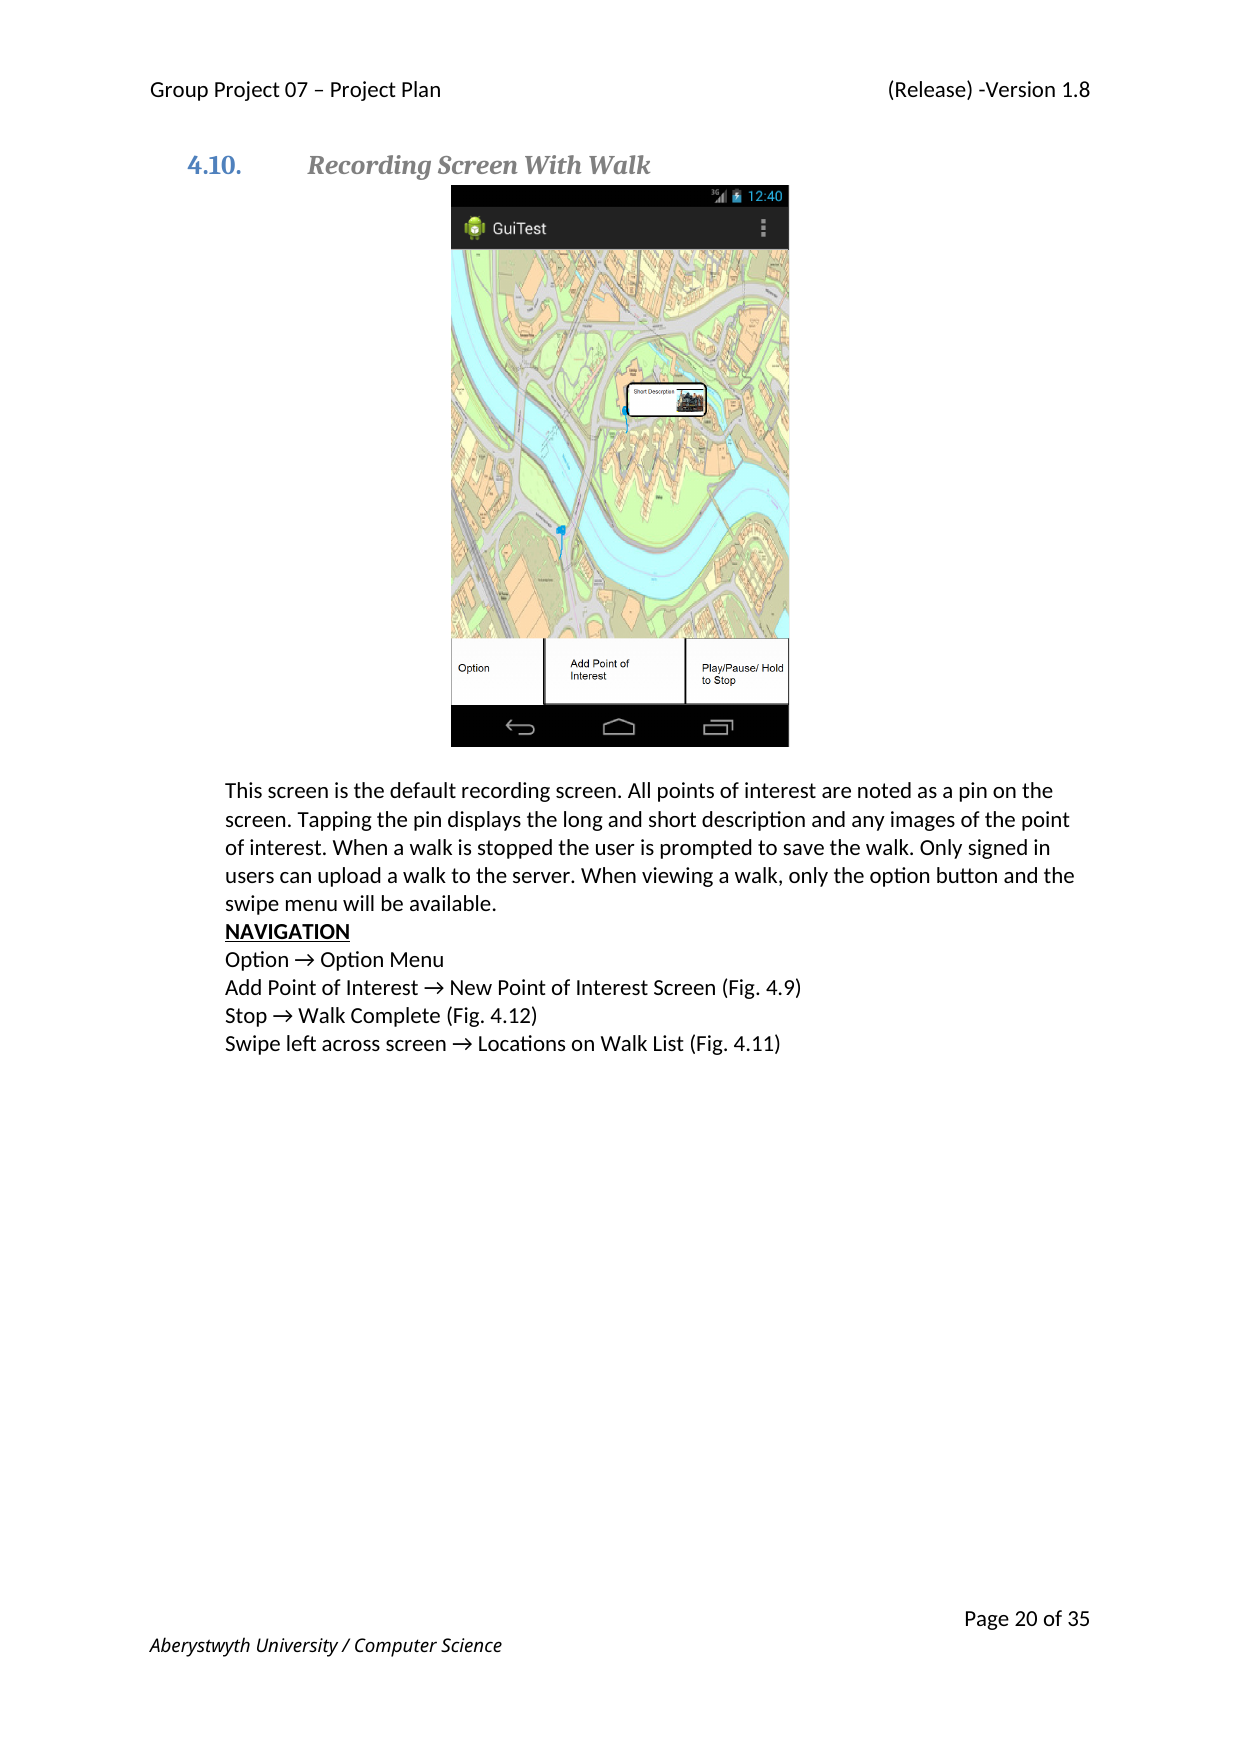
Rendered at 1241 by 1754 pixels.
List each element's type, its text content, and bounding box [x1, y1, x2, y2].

text Stop → Walk Complete (Fig. 4.12) [225, 1001, 1090, 1029]
subtitle Recording Screen With Walk [187, 150, 1090, 181]
text Add Point of Interest → New Point of Interest Screen (Fig. 4.9) [225, 973, 1090, 1001]
text NAVIGATION [225, 917, 1090, 945]
text This screen is the default recording screen. All points of interest are noted as a pin on the screen. Tapping the pin displays the long and short description and any images of the point of interest. When a walk is stopped the user is prompted to save the walk. Only signed in users can upload a walk to the server. When viewing a walk, only the option button and the swipe menu will be available. [225, 777, 1090, 917]
text Option → Option Menu [225, 945, 1090, 973]
text Swipe left across screen → Locations on Walk List (Fig. 4.11) [225, 1029, 1090, 1057]
